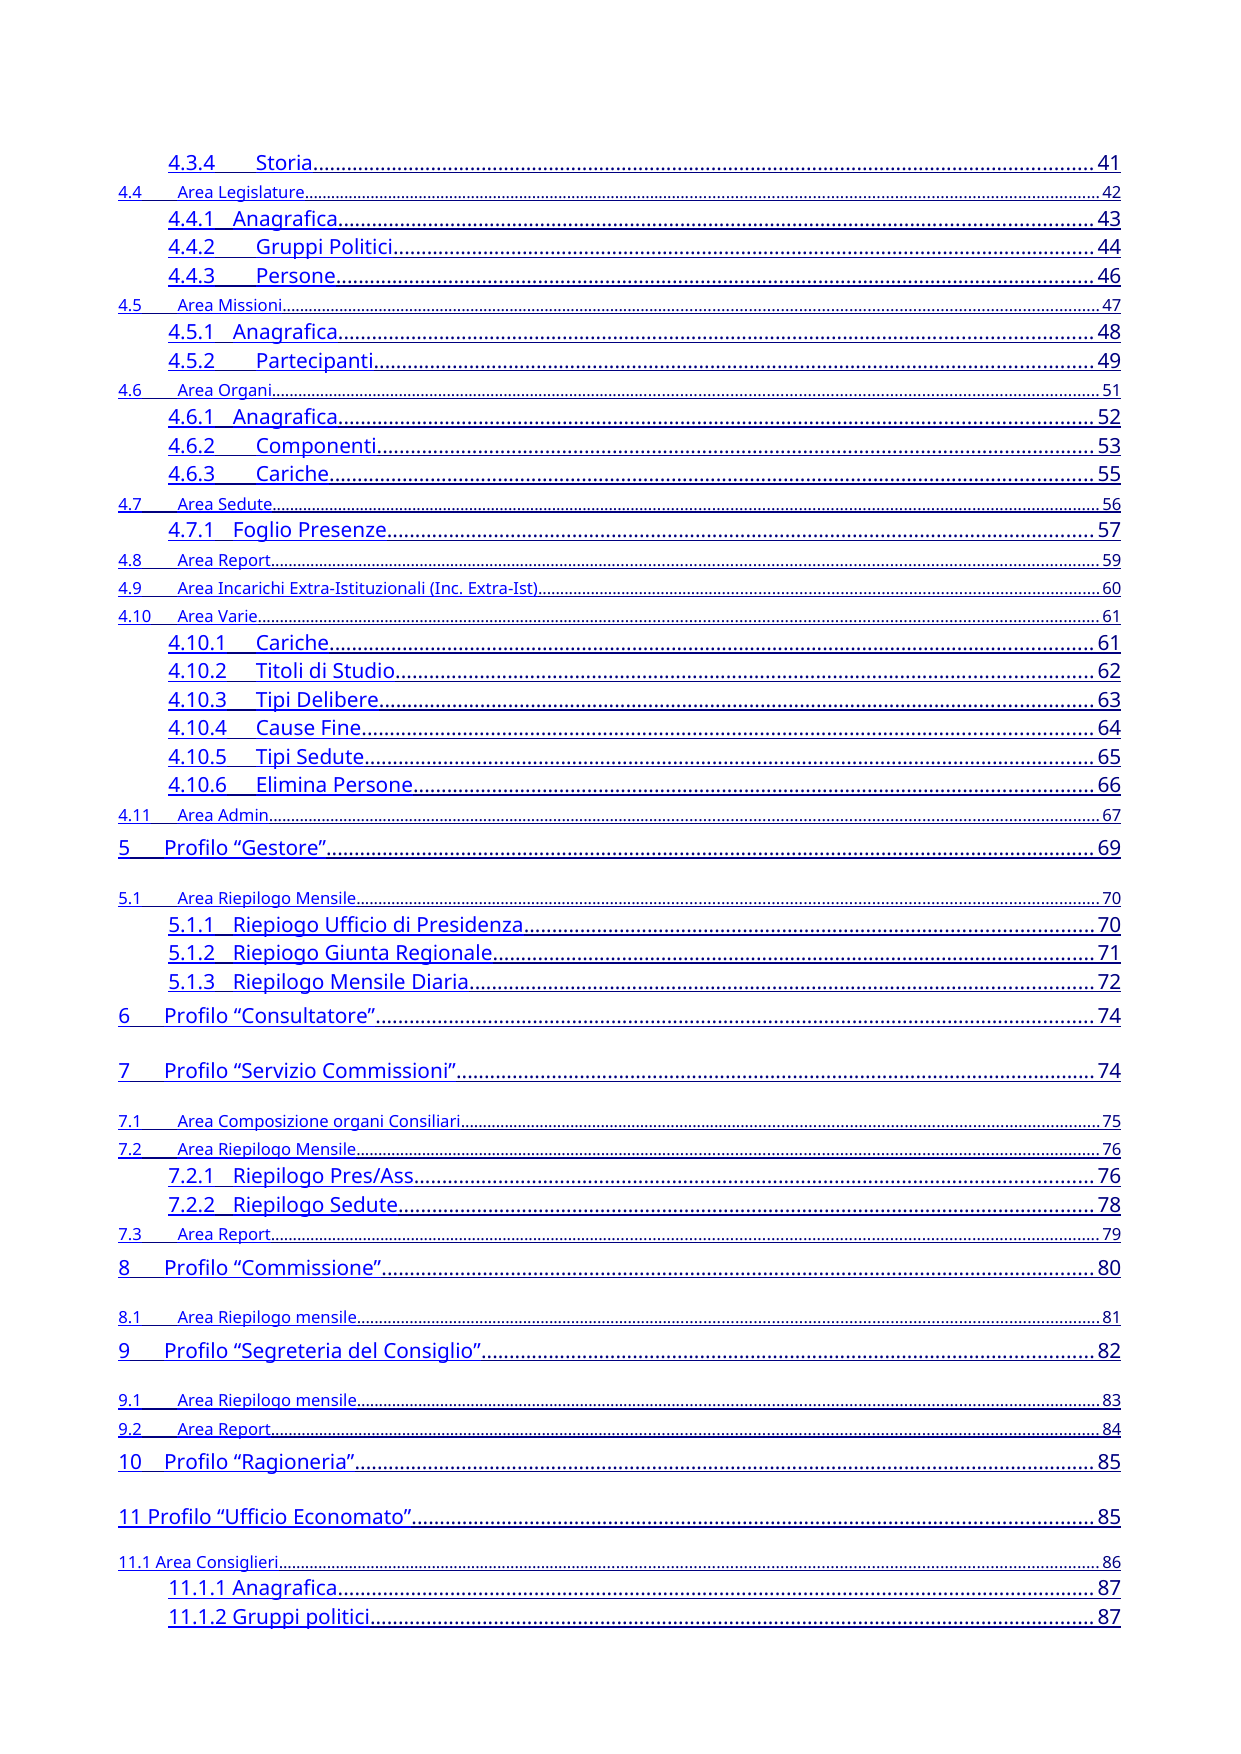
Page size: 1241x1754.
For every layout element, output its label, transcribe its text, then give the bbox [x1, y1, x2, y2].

text 4.4.3 Persone 46 [168, 261, 1122, 289]
text 4.4 Area Legislature 42 [118, 176, 1122, 204]
text 4.10.4 Cause Fine 64 [168, 713, 1122, 742]
text 10 Profilo “Ragioneria” 85 [118, 1447, 1122, 1475]
text 4.10 Area Varie 61 [118, 600, 1122, 628]
text 4.10.5 Tipi Sedute 65 [168, 742, 1122, 770]
text 4.4.2 Gruppi Politici 44 [168, 232, 1122, 261]
text 4.9 Area Incarichi Extra-Istituzionali (Inc. Extra-Ist) 60 [118, 572, 1122, 600]
text 7.1 Area Composizione organi Consiliari 75 [118, 1105, 1122, 1133]
text 5.1.2 Riepiogo Giunta Regionale 71 [168, 938, 1122, 967]
text 4.6.3 Cariche 55 [168, 459, 1122, 488]
text 4.5.1 Anagrafica 48 [168, 317, 1122, 346]
text 11.1.1 Anagrafica 87 [168, 1573, 1122, 1602]
text 11.1.2 Gruppi politici 87 [168, 1602, 1122, 1630]
text 5.1 Area Riepilogo Mensile 70 [118, 882, 1122, 910]
text 4.6 Area Organi 51 [118, 374, 1122, 402]
text 4.7.1 Foglio Presenze 57 [168, 516, 1122, 544]
text 4.11 Area Admin 67 [118, 799, 1122, 827]
text 4.6.1 Anagrafica 52 [168, 402, 1122, 431]
text 11.1 Area Consiglieri 86 [118, 1551, 1122, 1573]
text 4.10.1 Cariche 61 [168, 628, 1122, 657]
text 4.8 Area Report 59 [118, 544, 1122, 572]
text 5.1.3 Riepilogo Mensile Diaria 72 [168, 967, 1122, 995]
text 6 Profilo “Consultatore” 74 [118, 1001, 1122, 1030]
text 7.2 Area Riepilogo Mensile 76 [118, 1133, 1122, 1161]
text 11 Profilo “Ufficio Economato” 85 [118, 1502, 1122, 1530]
text 4.5.2 Partecipanti 49 [168, 346, 1122, 374]
text 4.4.1 Anagrafica 43 [168, 204, 1122, 232]
text 7.2.2 Riepilogo Sedute 78 [168, 1190, 1122, 1218]
text 4.10.2 Titoli di Studio 62 [168, 657, 1122, 685]
text 7.3 Area Report 79 [118, 1218, 1122, 1246]
text 4.10.6 Elimina Persone 66 [168, 770, 1122, 799]
text 4.6.2 Componenti 53 [168, 431, 1122, 459]
text 4.7 Area Sedute 56 [118, 488, 1122, 516]
text 4.5 Area Missioni 47 [118, 289, 1122, 317]
text 9 Profilo “Segreteria del Consiglio” 82 [118, 1336, 1122, 1364]
text 8.1 Area Riepilogo mensile 81 [118, 1301, 1122, 1329]
text 7.2.1 Riepilogo Pres/Ass 76 [168, 1161, 1122, 1190]
text 4.3.4 Storia 41 [168, 148, 1122, 176]
text 5.1.1 Riepiogo Ufficio di Presidenza 70 [168, 910, 1122, 938]
text 9.1 Area Riepilogo mensile 83 [118, 1384, 1122, 1413]
text 5 Profilo “Gestore” 69 [118, 833, 1122, 861]
text 8 Profilo “Commissione” 80 [118, 1253, 1122, 1281]
text 9.2 Area Report 84 [118, 1413, 1122, 1441]
text 7 Profilo “Servizio Commissioni” 74 [118, 1057, 1122, 1085]
text 4.10.3 Tipi Delibere 63 [168, 685, 1122, 713]
